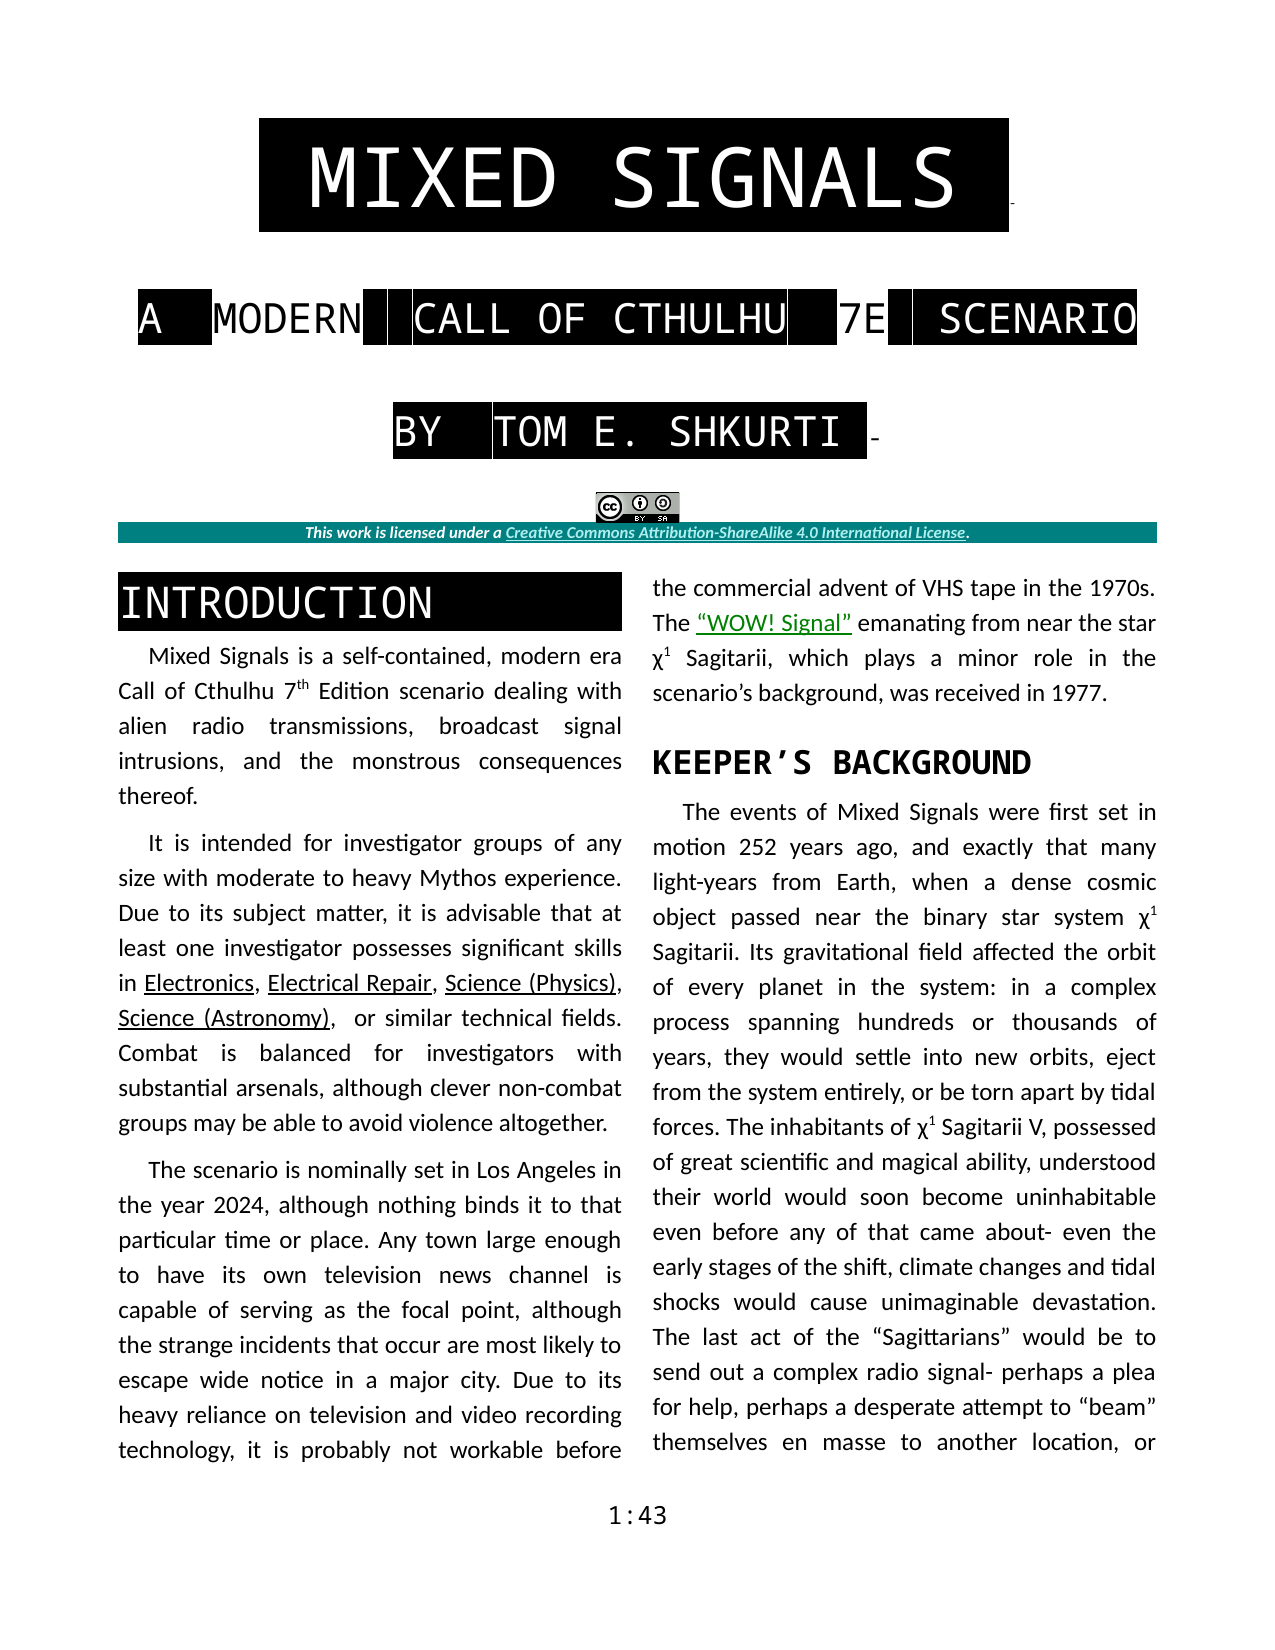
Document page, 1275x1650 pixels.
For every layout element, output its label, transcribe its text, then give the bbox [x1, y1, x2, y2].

text the commercial advent of VHS tape in the 1970s. The “WOW! Signal” emanating from near the star χ1 Sagitarii, which plays a minor role in the scenario’s background, was received in 1977. [652, 572, 1157, 707]
text BY TOM E. SHKURTI - [118, 402, 1157, 459]
picture [595, 492, 680, 523]
text The scenario is nominally set in Los Angeles in the year 2024, although nothing binds it to that particular time or place. Any town large enough to have its own television news channel is capable of serving as the focal point, although the strange incidents that occur are most likely to escape wide notice in a major city. Due to its heavy reliance on television and video recording technology, it is probably not workable before [118, 1154, 622, 1465]
text The events of Mixed Signals were first set in motion 252 years ago, and exactly that many light-years from Earth, when a dense cosmic object passed near the binary star system χ1 Sagitarii. Its gravitational field affected the orbit of every planet in the system: in a complex process spanning hundreds or thousands of years, they would settle into new orbits, eject from the system entirely, or be torn apart by tidal forces. The inhabitants of χ1 Sagitarii V, possessed of great scientific and magical ability, understood their world would soon become uninhabitable even before any of that came about- even the early stages of the shift, climate changes and tidal shocks would cause unimaginable devastation. The last act of the “Sagittarians” would be to send out a complex radio signal- perhaps a plea for help, perhaps a desperate attempt to “beam” themselves en masse to another location, or [652, 796, 1157, 1457]
text This work is licensed under a Creative Commons Attribution-ShareAlike 4.0 International License. [118, 522, 1157, 543]
text It is intended for investigator groups of any size with moderate to heavy Mythos experience. Due to its subject matter, it is advisable that at least one investigator possesses significant skills in Electronics, Electrical Repair, Science (Physics), Science (Astronomy), or similar technical fields. Combat is balanced for investigators with substantial arsenals, although clever non-combat groups may be able to avoid violence altogether. [118, 827, 622, 1138]
text A MODERN CALL OF CTHULHU 7E SCENARIO [118, 288, 1157, 345]
text MIXED SIGNALS - [118, 118, 1157, 232]
text Mixed Signals is a self-contained, modern era Call of Cthulhu 7th Edition scenario dealing with alien radio transmissions, broadcast signal intrusions, and the monstrous consequences thereof. [118, 640, 622, 811]
subtitle INTRODUCTION [118, 572, 622, 631]
subtitle KEEPER’S BACKGROUND [652, 739, 1157, 784]
